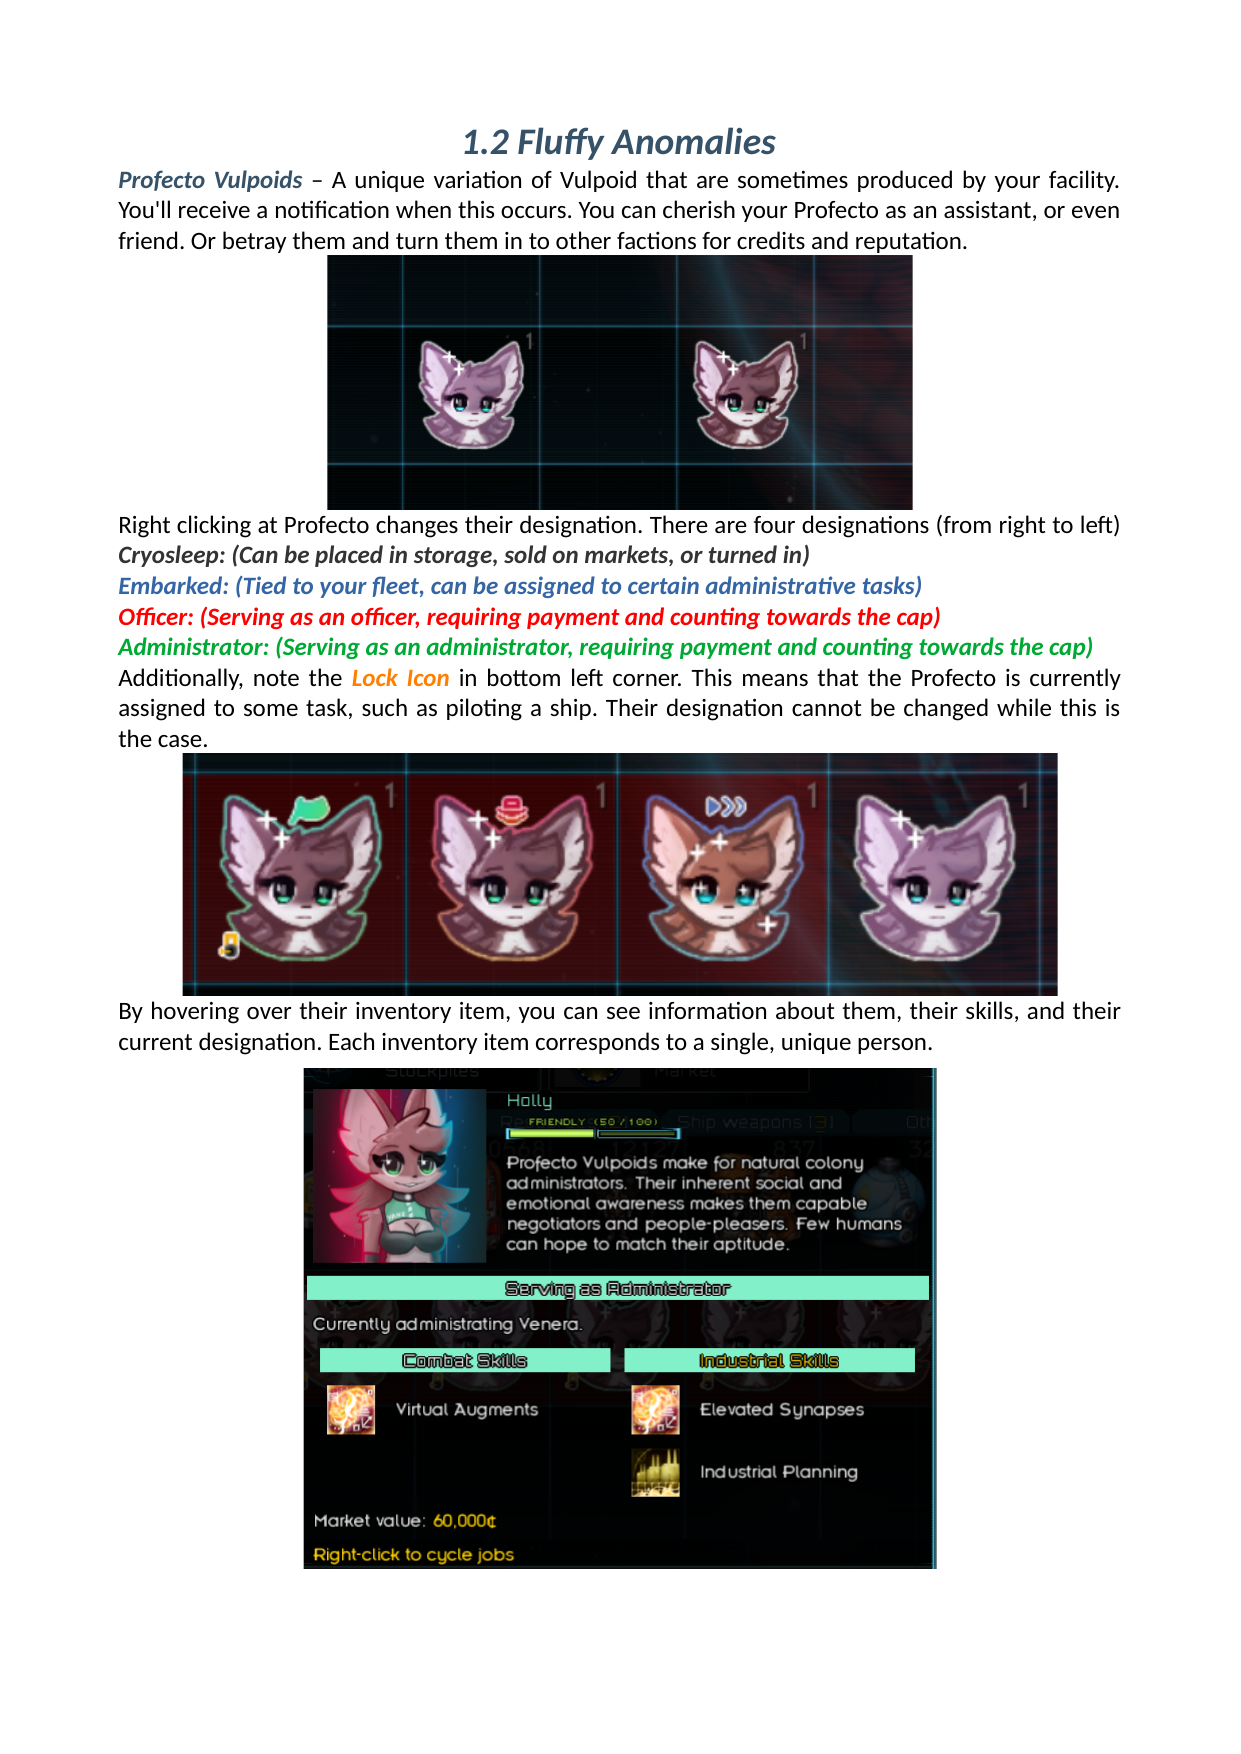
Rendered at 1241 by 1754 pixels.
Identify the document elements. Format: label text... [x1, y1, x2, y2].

text Profecto Vulpoids – A unique variation of Vulpoid that are sometimes produced by your facility. You'll receive a notification when this occurs. You can cherish your Profecto as an assistant, or even friend. Or betray them and turn them in to other factions for credits and reputation. [118, 164, 1122, 256]
text By hovering over their inventory item, you can see information about them, their skills, and their current designation. Each inventory item corresponds to a single, unique person. [118, 753, 1122, 1057]
text Embarked: (Tied to your fleet, can be assigned to certain administrative tasks) [118, 570, 1122, 601]
text Officer: (Serving as an officer, requiring payment and counting towards the cap) [118, 601, 1122, 631]
text Administrator: (Serving as an administrator, requiring payment and counting towards the cap) [118, 631, 1122, 662]
text Right clicking at Profecto changes their designation. There are four designations (from right to left) Cryosleep: (Can be placed in storage, sold on markets, or turned in) [118, 256, 1122, 570]
picture [327, 255, 913, 510]
picture [303, 1068, 937, 1569]
picture [182, 753, 1058, 996]
text 1.2 Fluffy Anomalies [118, 118, 1122, 164]
text Additionally, note the Lock Icon in bottom left corner. This means that the Profecto is currently assigned to some task, such as piloting a ship. Their designation cannot be changed while this is the case. [118, 662, 1122, 753]
